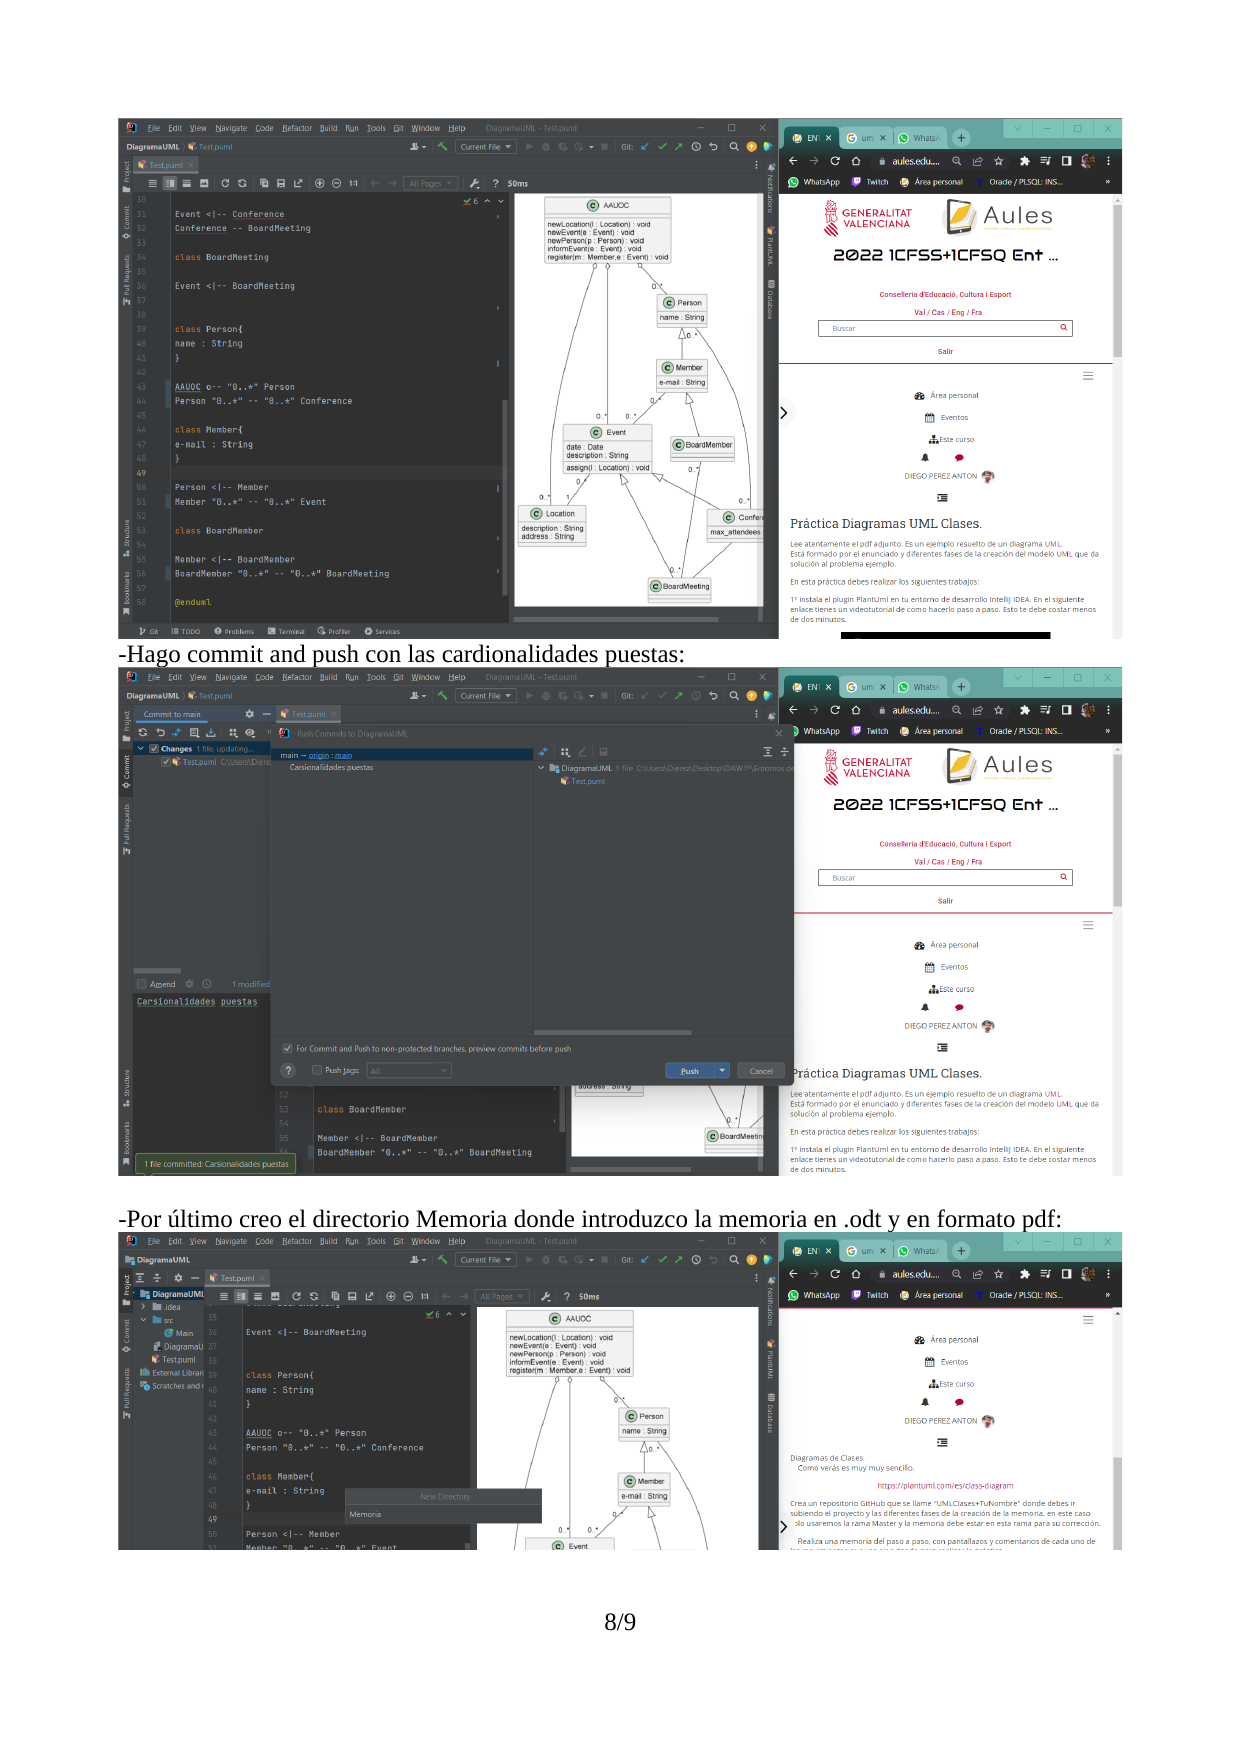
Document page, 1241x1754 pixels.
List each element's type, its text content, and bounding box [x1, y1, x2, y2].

picture [118, 118, 1123, 639]
picture [118, 667, 1123, 1176]
picture [118, 1232, 1123, 1550]
text -Hago commit and push con las cardionalidades puestas: [118, 639, 1122, 667]
text -Por último creo el directorio Memoria donde introduzco la memoria en .odt y en formato pdf: [118, 1176, 1122, 1232]
